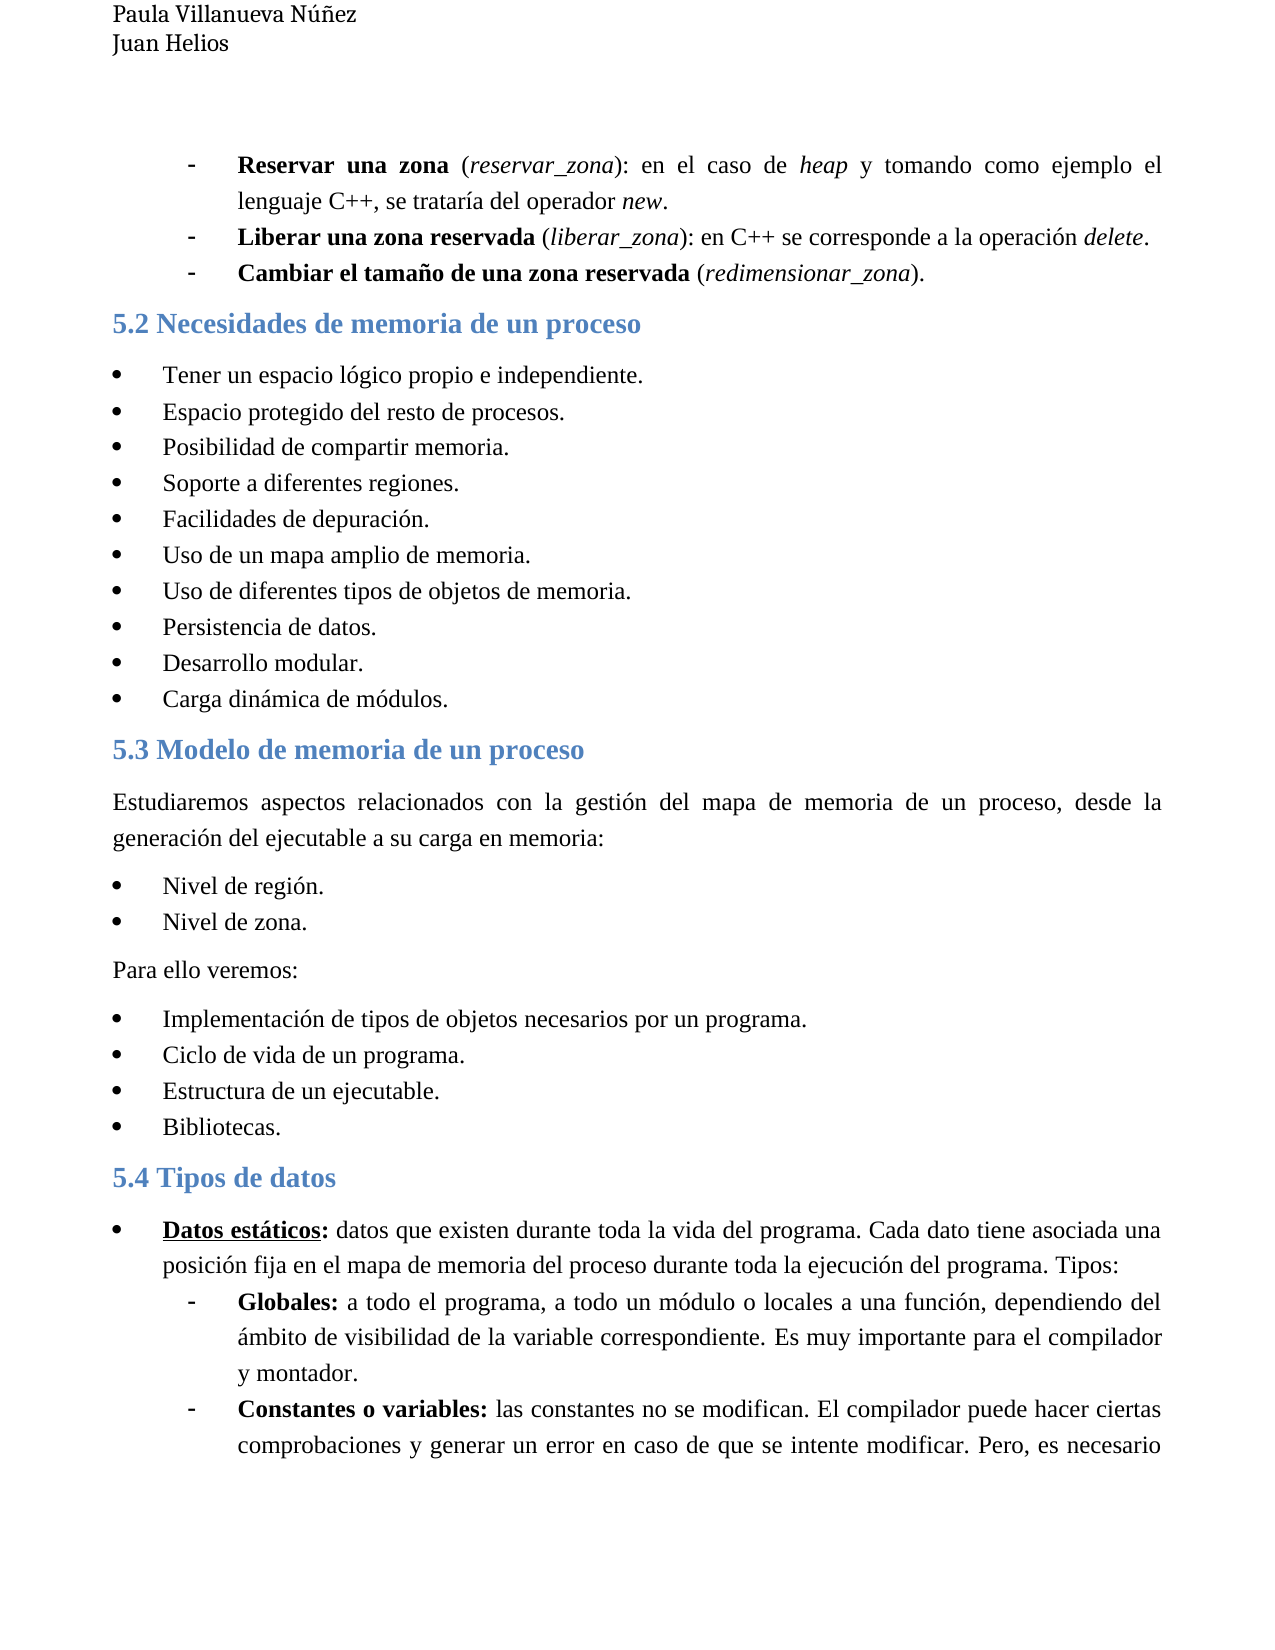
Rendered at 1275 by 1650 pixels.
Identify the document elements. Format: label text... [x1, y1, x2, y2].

list Uso de un mapa amplio de memoria. [112, 540, 1162, 569]
list Ciclo de vida de un programa. [112, 1040, 1162, 1069]
list Nivel de región. [112, 871, 1162, 900]
list Datos estáticos: datos que existen durante toda la vida del programa. Cada dato tiene asociada una posición fija en el mapa de memoria del proceso durante toda la ejecución del programa. Tipos: [112, 1215, 1162, 1279]
list Nivel de zona. [112, 907, 1162, 936]
list Globales: a todo el programa, a todo un módulo o locales a una función, dependiendo del ámbito de visibilidad de la variable correspondiente. Es muy importante para el compilador y montador. [187, 1287, 1162, 1387]
list Facilidades de depuración. [112, 504, 1162, 533]
list Bibliotecas. [112, 1112, 1162, 1141]
list Constantes o variables: las constantes no se modifican. El compilador puede hacer ciertas comprobaciones y generar un error en caso de que se intente modificar. Pero, es necesario [187, 1394, 1162, 1459]
list Carga dinámica de módulos. [112, 684, 1162, 713]
list Reservar una zona (reservar_zona): en el caso de heap y tomando como ejemplo el lenguaje C++, se trataría del operador new. [187, 150, 1162, 215]
list Espacio protegido del resto de procesos. [112, 397, 1162, 425]
list Soporte a diferentes regiones. [112, 468, 1162, 497]
list Uso de diferentes tipos de objetos de memoria. [112, 576, 1162, 605]
list Estructura de un ejecutable. [112, 1076, 1162, 1105]
subtitle 5.4 Tipos de datos [112, 1160, 1162, 1194]
list Desarrollo modular. [112, 648, 1162, 677]
list Tener un espacio lógico propio e independiente. [112, 361, 1162, 389]
text Para ello veremos: [112, 956, 1162, 984]
text Estudiaremos aspectos relacionados con la gestión del mapa de memoria de un proceso, desde la generación del ejecutable a su carga en memoria: [112, 787, 1162, 852]
list Cambiar el tamaño de una zona reservada (redimensionar_zona). [187, 258, 1162, 287]
subtitle 5.3 Modelo de memoria de un proceso [112, 732, 1162, 766]
list Implementación de tipos de objetos necesarios por un programa. [112, 1004, 1162, 1033]
list Liberar una zona reservada (liberar_zona): en C++ se corresponde a la operación delete. [187, 222, 1162, 251]
list Posibilidad de compartir memoria. [112, 432, 1162, 461]
list Persistencia de datos. [112, 612, 1162, 641]
subtitle 5.2 Necesidades de memoria de un proceso [112, 306, 1162, 340]
